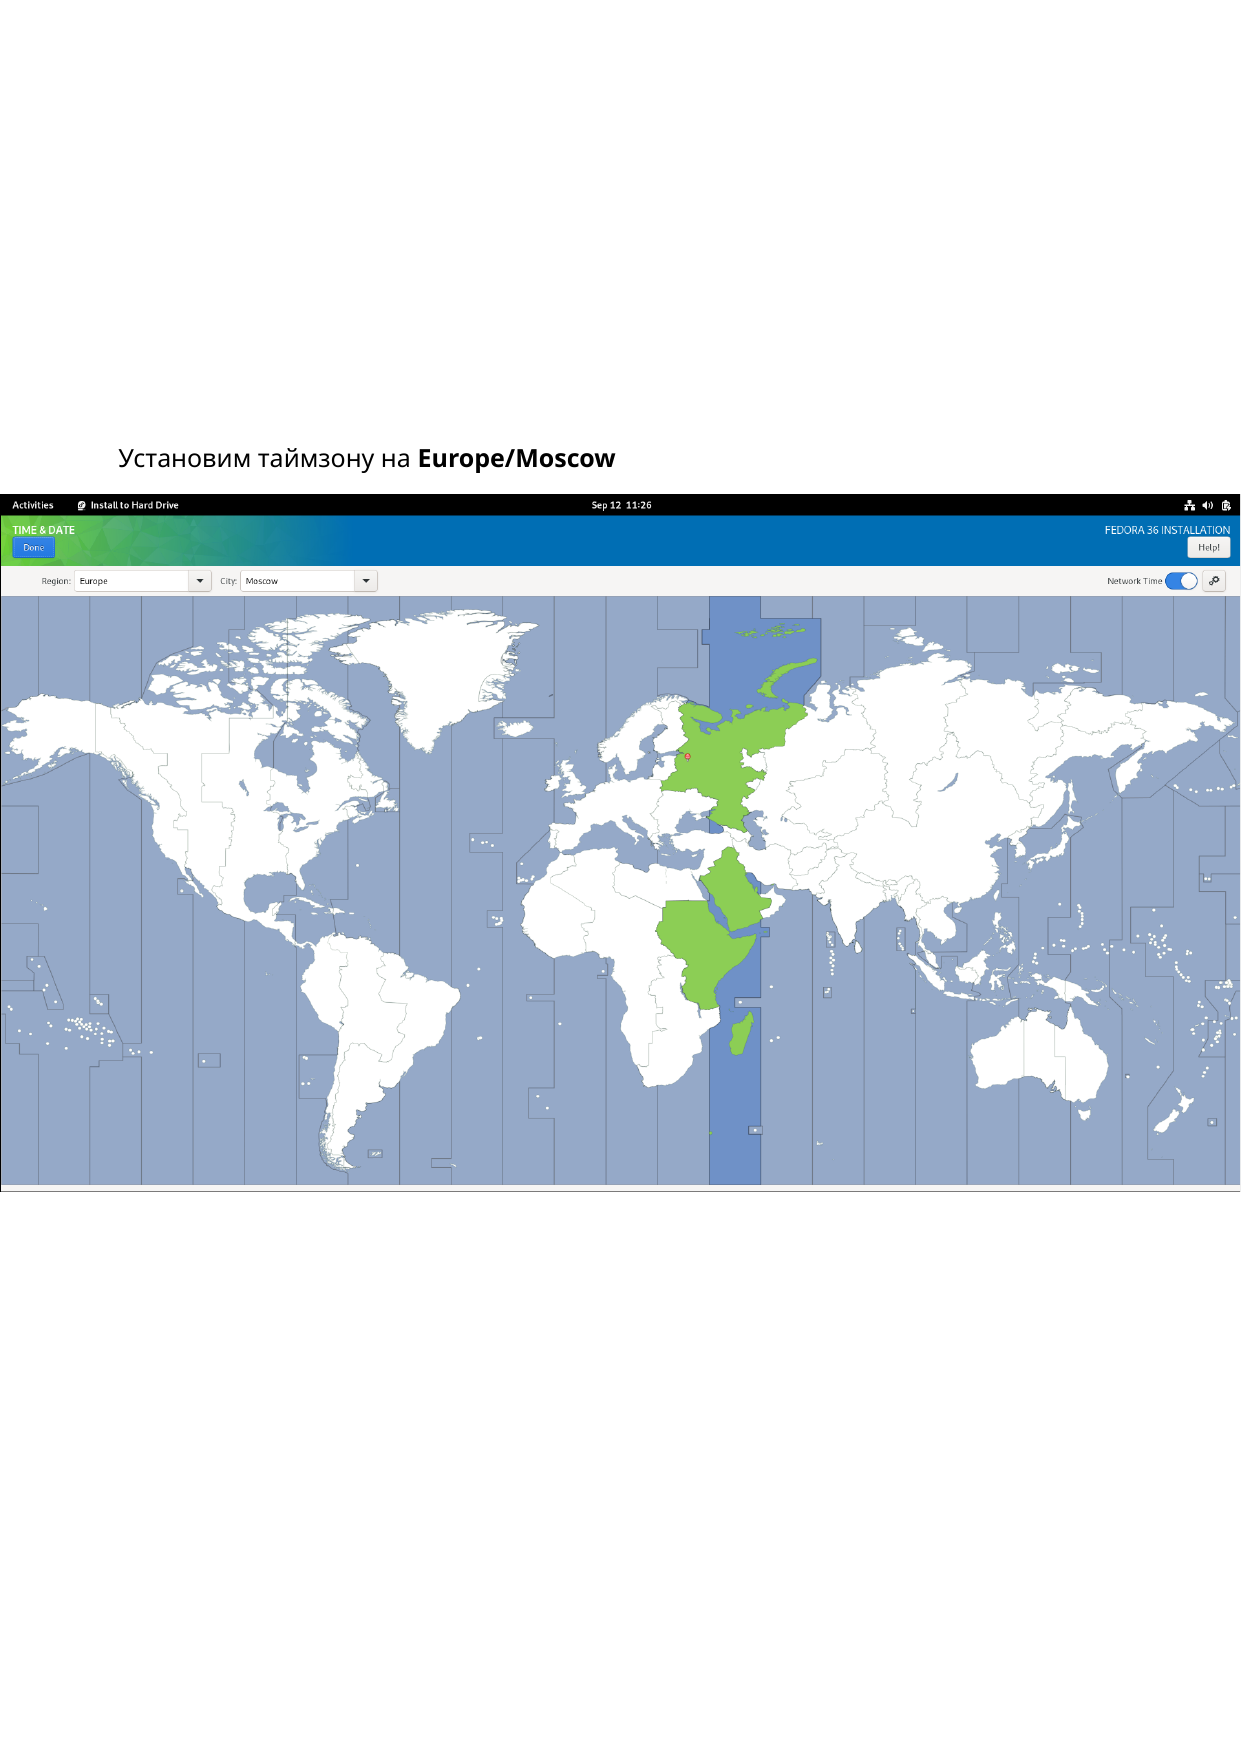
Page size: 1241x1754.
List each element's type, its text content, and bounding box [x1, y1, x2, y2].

text Установим таймзону на Europe/Moscow [118, 441, 1122, 475]
picture [0, 494, 1241, 1192]
